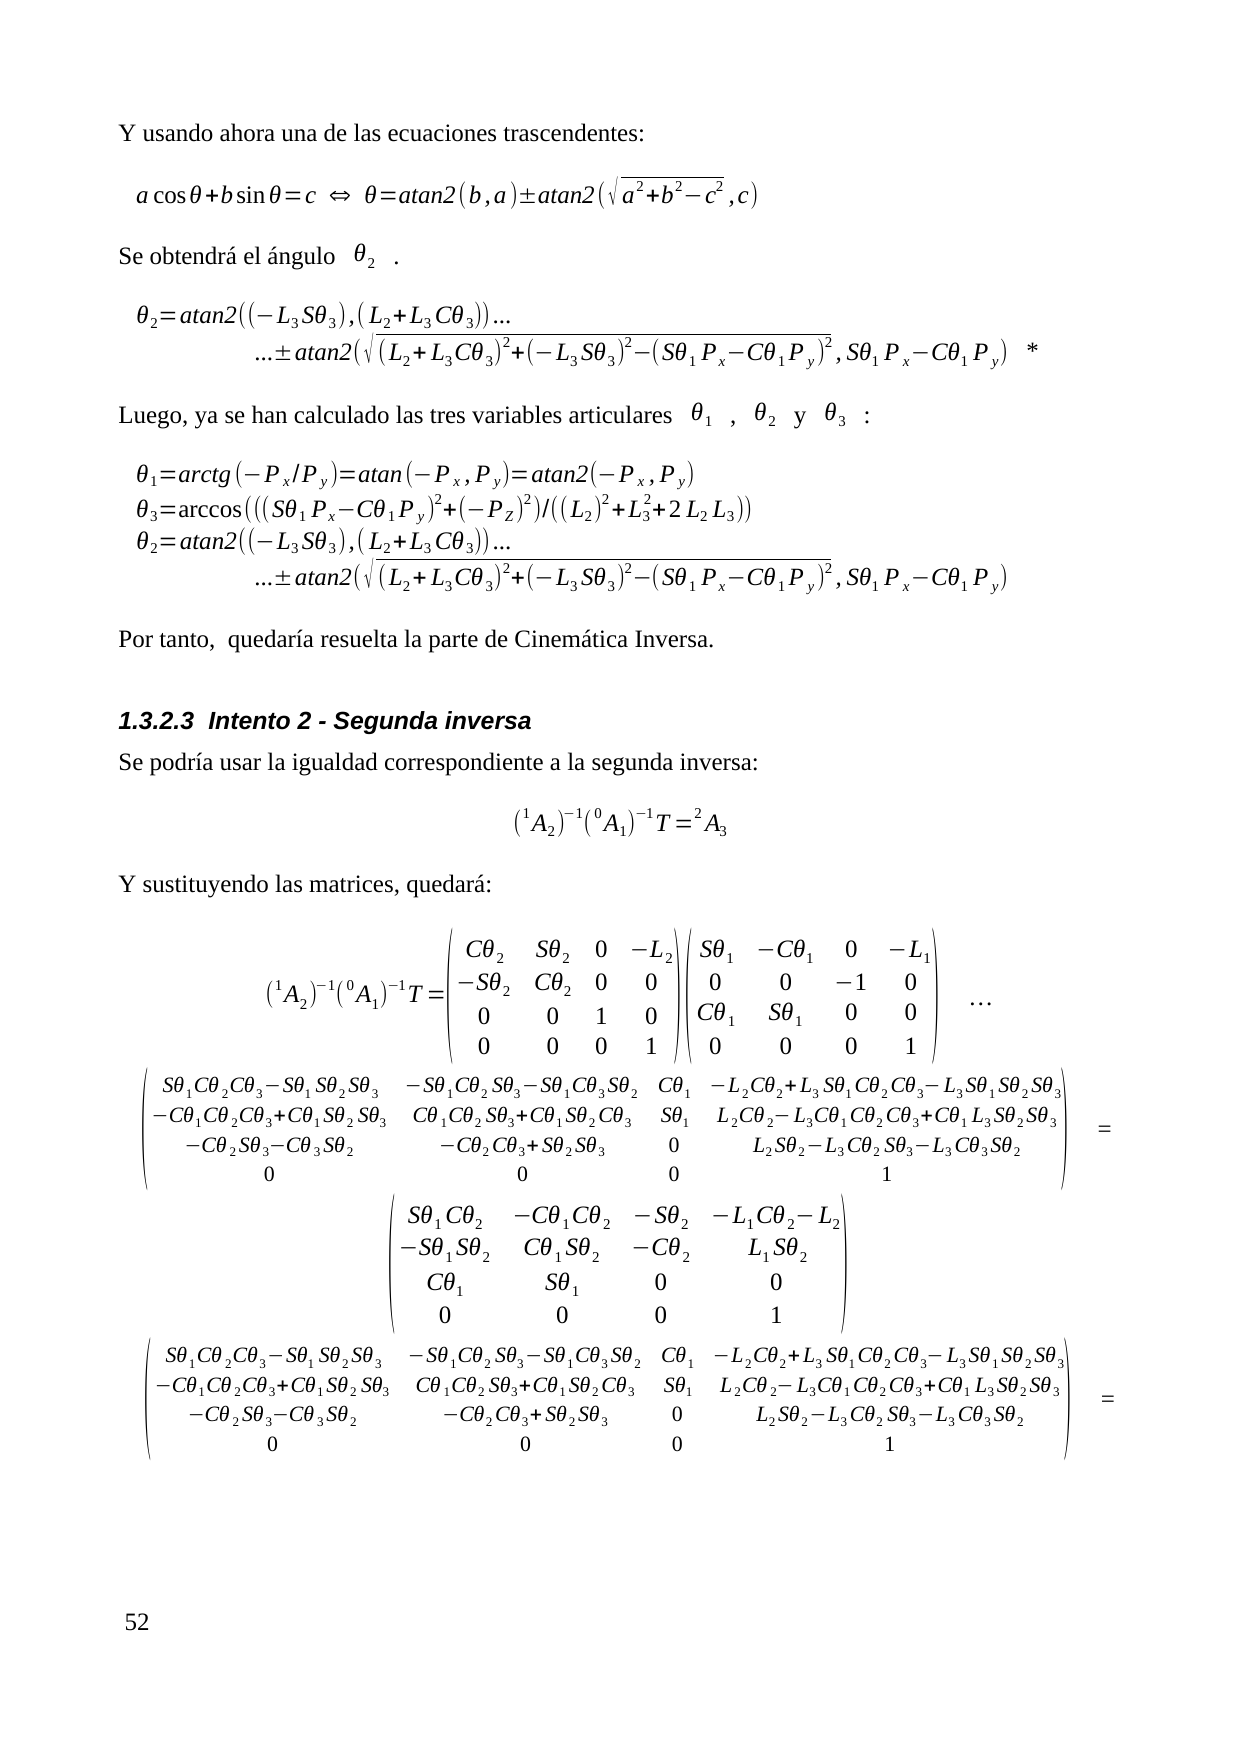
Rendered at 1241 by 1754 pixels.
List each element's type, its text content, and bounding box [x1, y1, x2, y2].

text = [118, 1066, 1122, 1192]
text Se podría usar la igualdad correspondiente a la segunda inversa: [118, 747, 1122, 776]
text Y usando ahora una de las ecuaciones trascendentes: [118, 118, 1122, 147]
text * [236, 332, 1122, 370]
text Por tanto, quedaría resuelta la parte de Cinemática Inversa. [118, 624, 1122, 653]
subtitle Intento 2 - Segunda inversa [118, 706, 1122, 735]
text Y sustituyendo las matrices, quedará: [118, 869, 1122, 897]
text = [118, 1336, 1122, 1461]
text … [118, 926, 1122, 1066]
text Luego, ya se han calculado las tres variables articulares,y: [118, 398, 1122, 430]
text Se obtendrá el ángulo. [118, 240, 1122, 271]
